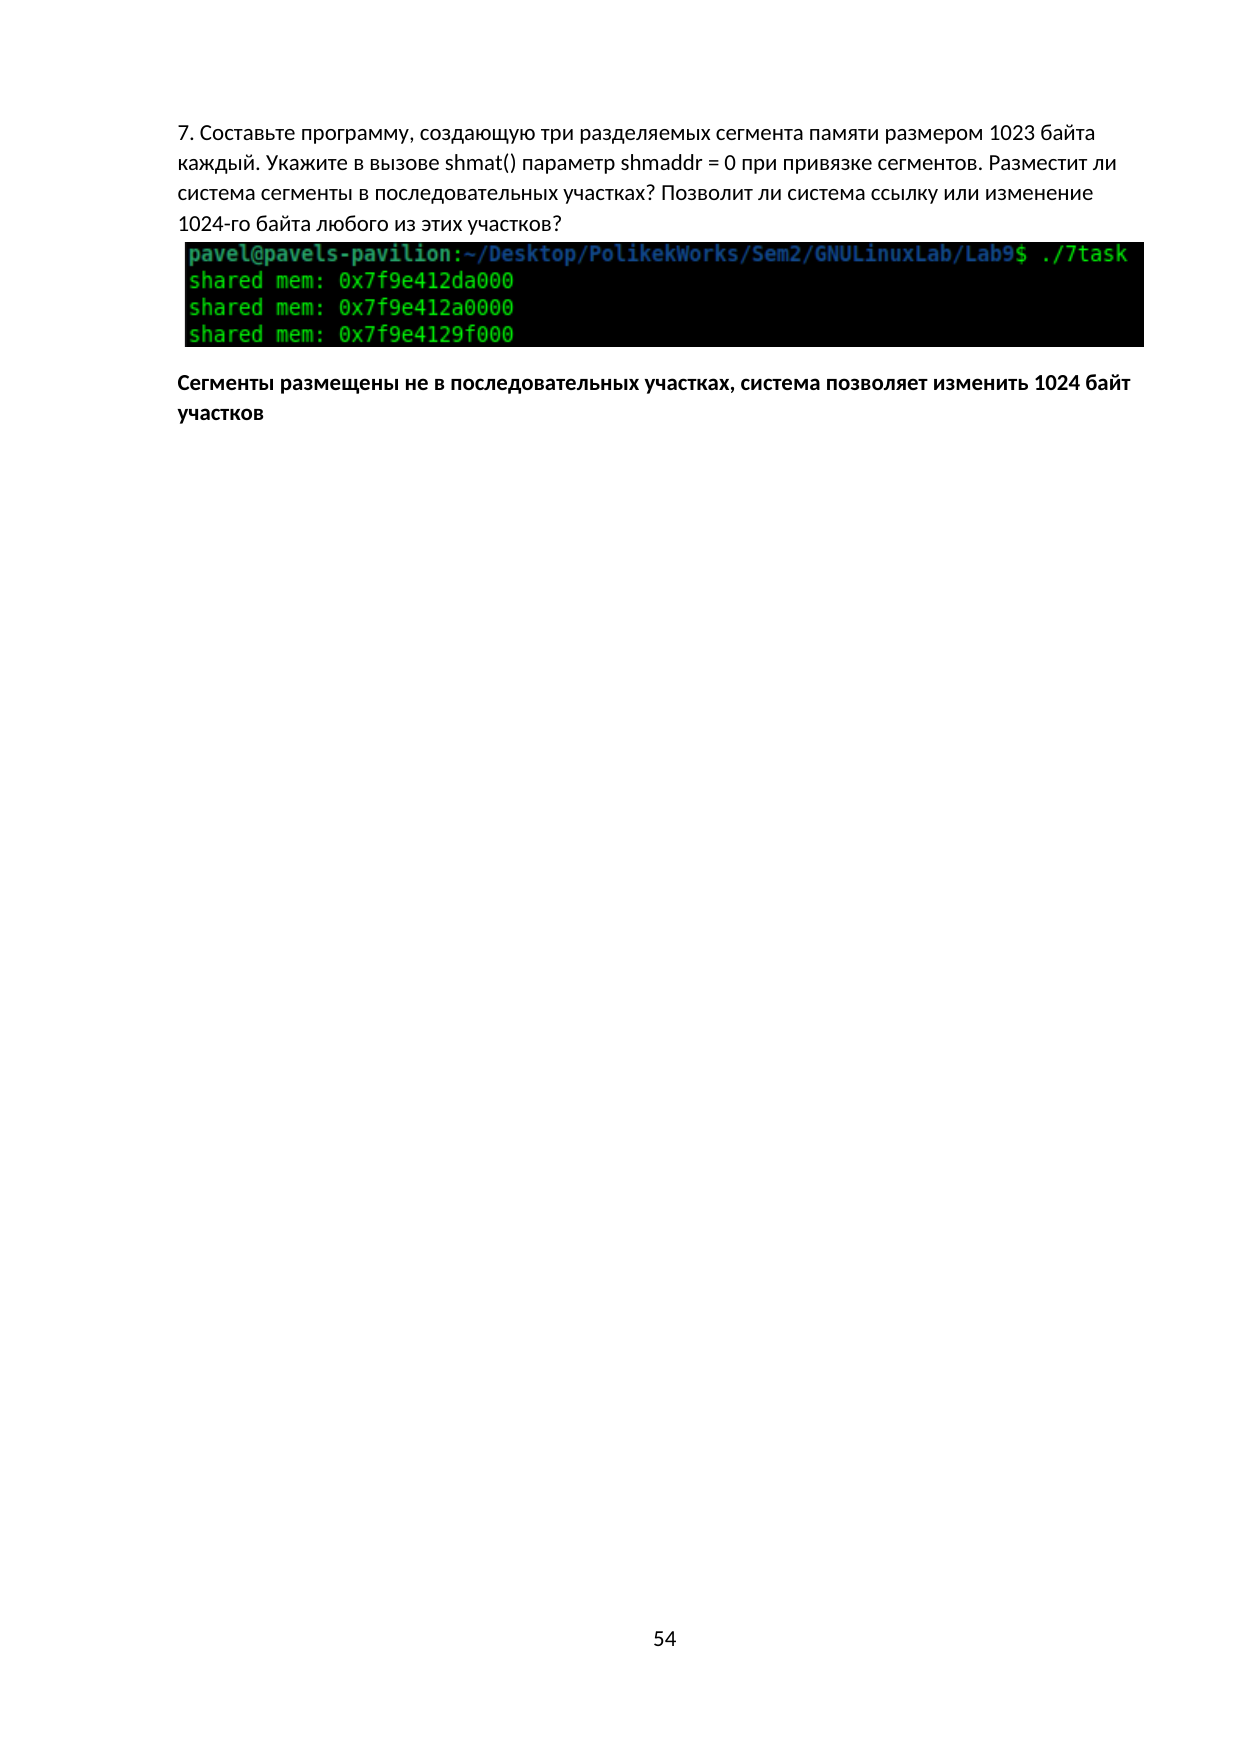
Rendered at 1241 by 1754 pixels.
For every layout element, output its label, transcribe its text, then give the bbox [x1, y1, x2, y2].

text Сегменты размещены не в последовательных участках, система позволяет изменить 1024 байт участков [177, 256, 1152, 426]
picture [184, 242, 1144, 347]
text 7. Составьте программу, создающую три разделяемых сегмента памяти размером 1023 байта каждый. Укажите в вызове shmat() параметр shmaddr = 0 при привязке сегментов. Разместит ли система сегменты в последовательных участках? Позволит ли система ссылку или изменение 1024-го байта любого из этих участков? [177, 118, 1152, 237]
